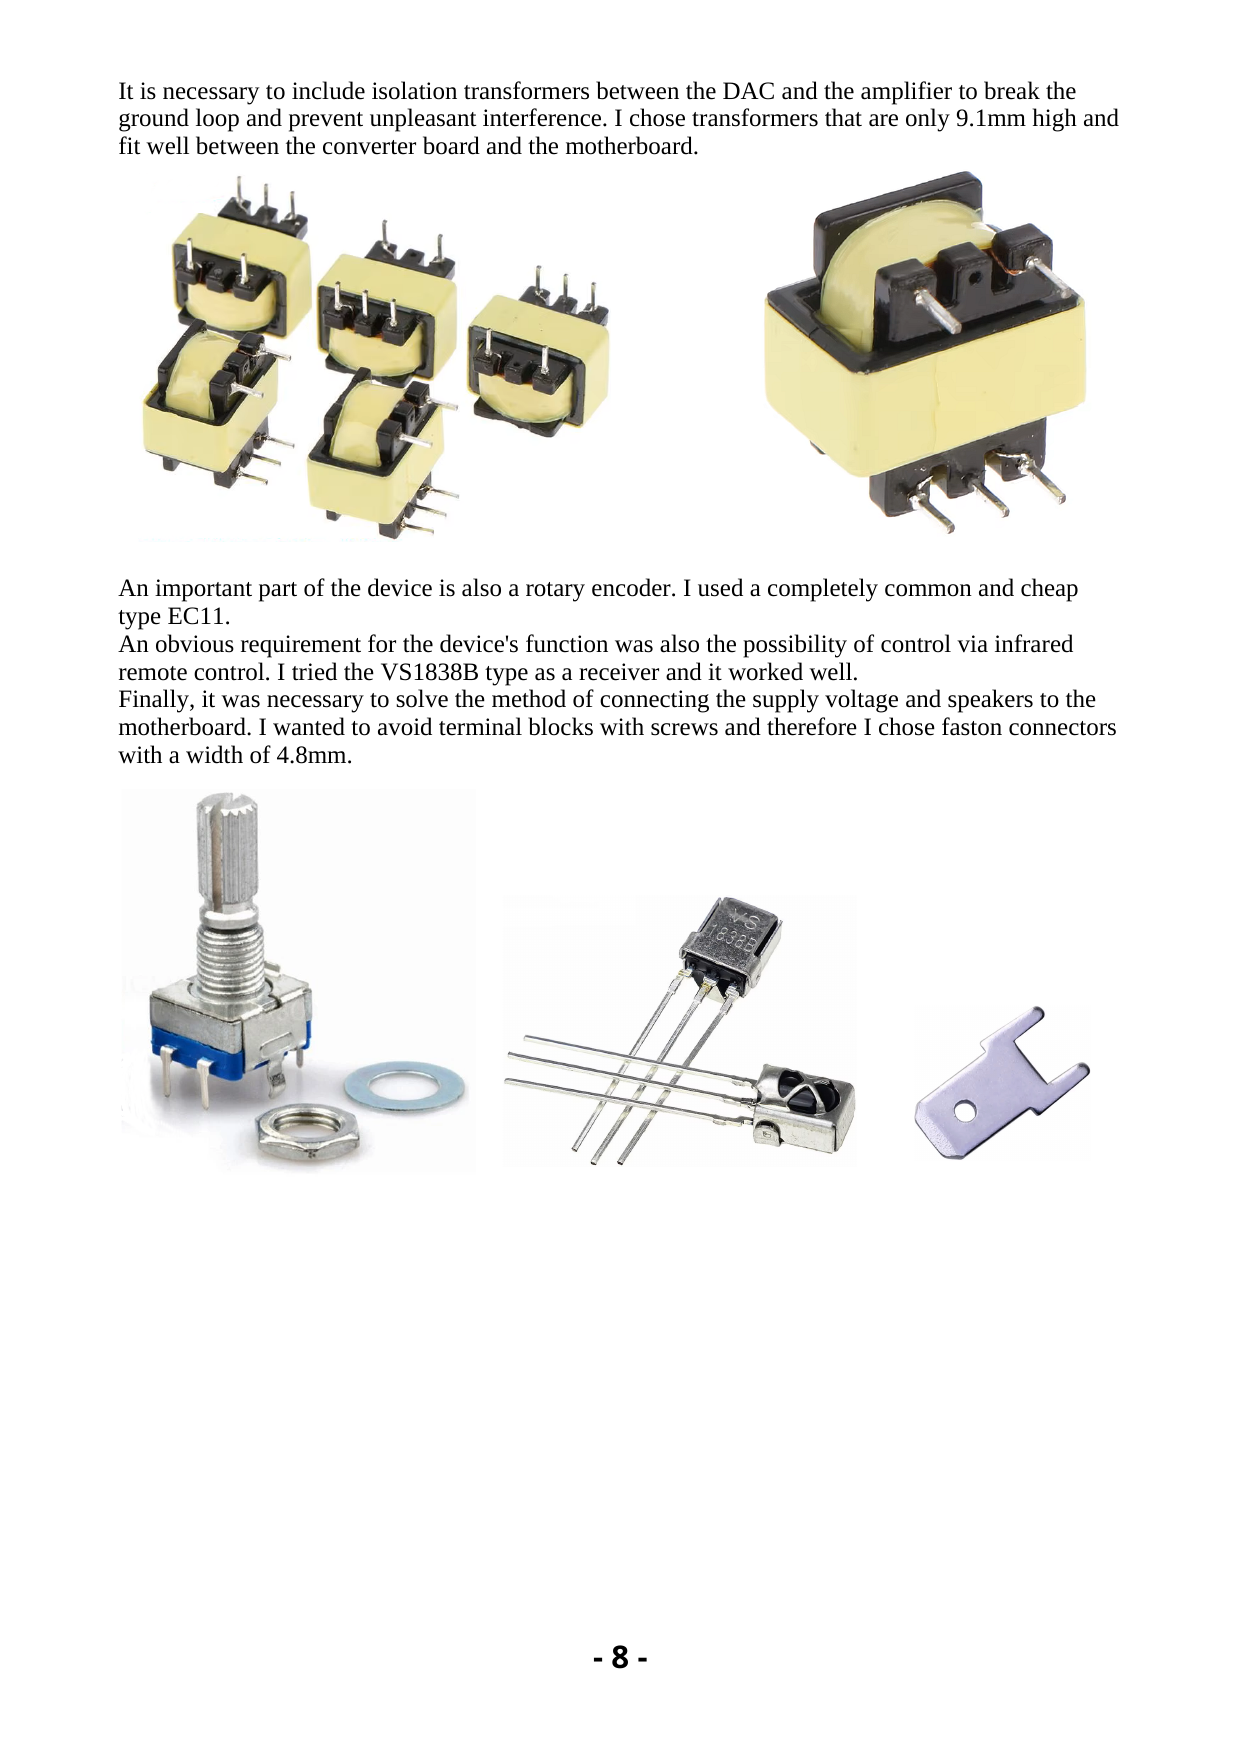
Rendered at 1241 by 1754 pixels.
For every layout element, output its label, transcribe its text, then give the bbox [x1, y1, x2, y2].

picture [502, 895, 858, 1167]
picture [759, 167, 1092, 537]
picture [138, 173, 612, 542]
picture [913, 1005, 1091, 1161]
text An obvious requirement for the device's function was also the possibility of control via infrared remote control. I tried the VS1838B type as a receiver and it worked well. [118, 630, 1122, 685]
text Finally, it was necessary to solve the method of connecting the supply voltage and speakers to the motherboard. I wanted to avoid terminal blocks with screws and therefore I chose faston connectors with a width of 4.8mm. [118, 685, 1122, 768]
text It is necessary to include isolation transformers between the DAC and the amplifier to break the ground loop and prevent unpleasant interference. I chose transformers that are only 9.1mm high and fit well between the converter board and the motherboard. [118, 77, 1122, 160]
picture [121, 789, 477, 1179]
text An important part of the device is also a rotary encoder. I used a completely common and cheap type EC11. [118, 574, 1122, 630]
